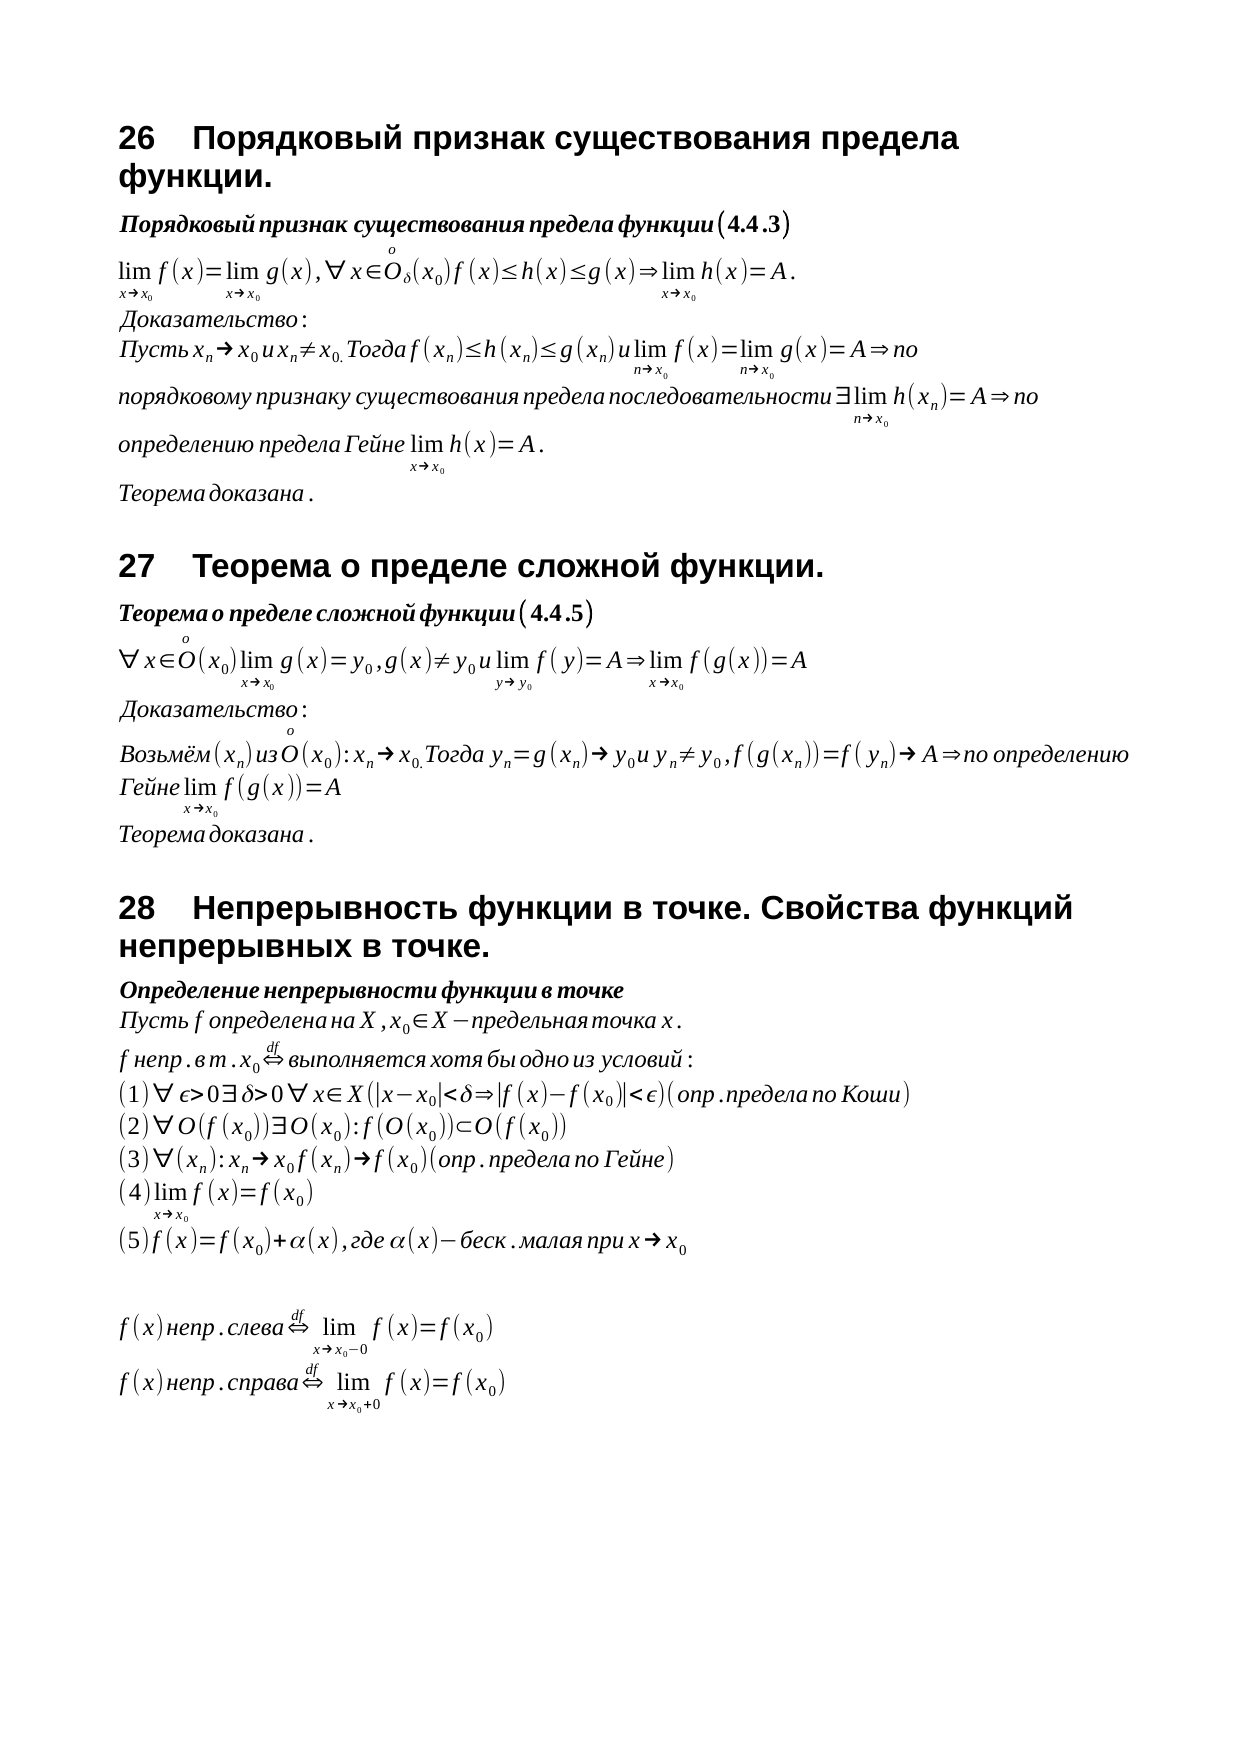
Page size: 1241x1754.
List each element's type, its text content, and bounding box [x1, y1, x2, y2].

subtitle Непрерывность функции в точке. Свойства функций непрерывных в точке. [118, 888, 1122, 964]
subtitle Порядковый признак существования предела функции. [118, 118, 1122, 195]
subtitle Теорема о пределе сложной функции. [118, 546, 1122, 584]
